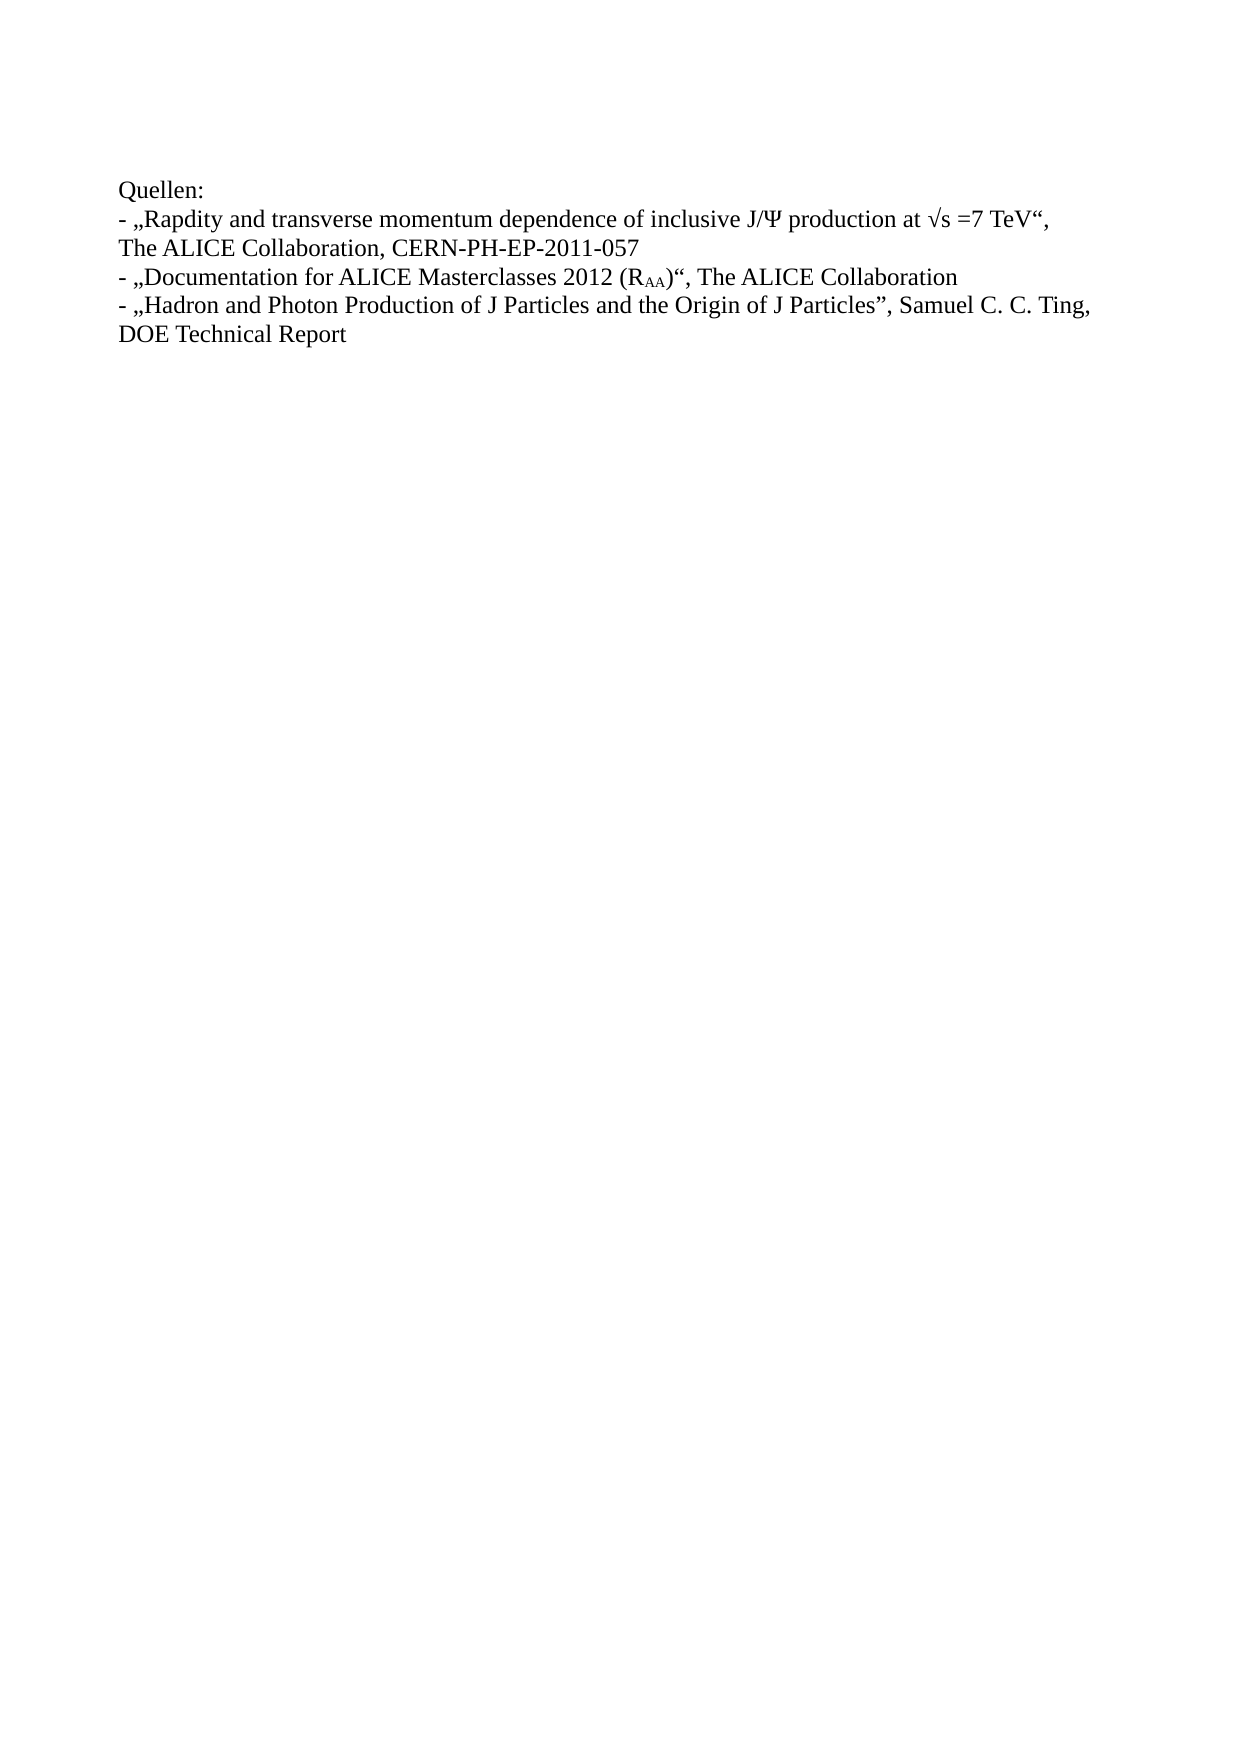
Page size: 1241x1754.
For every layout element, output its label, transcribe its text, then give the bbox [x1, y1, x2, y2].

text - „Rapdity and transverse momentum dependence of inclusive J/Ψ production at √s =7 TeV“, The ALICE Collaboration, CERN-PH-EP-2011-057 [118, 204, 1122, 262]
text Quellen: [118, 176, 1122, 204]
text - „Hadron and Photon Production of J Particles and the Origin of J Particles”, Samuel C. C. Ting, DOE Technical Report [118, 291, 1122, 348]
text - „Documentation for ALICE Masterclasses 2012 (RAA)“, The ALICE Collaboration [118, 262, 1122, 291]
